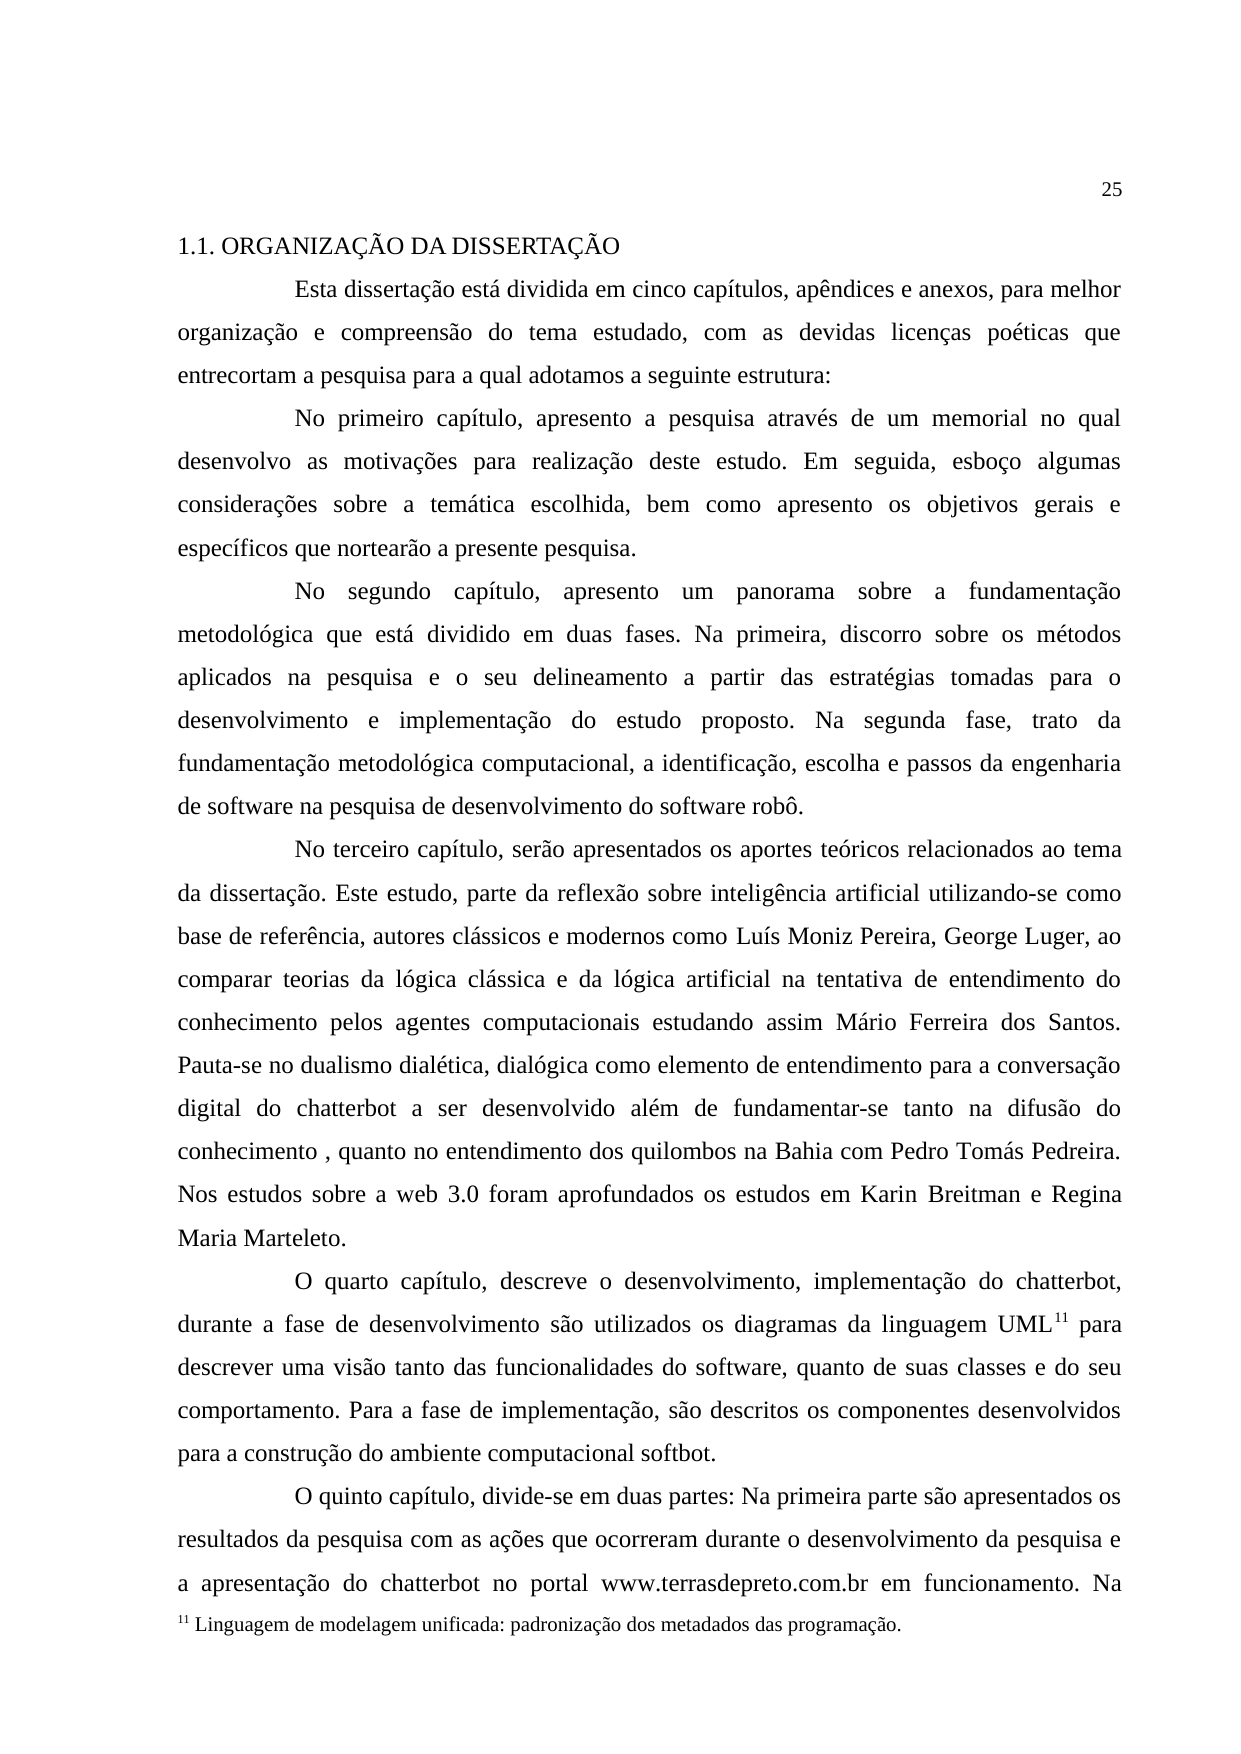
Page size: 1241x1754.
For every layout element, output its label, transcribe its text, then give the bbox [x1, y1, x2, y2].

text Linguagem de modelagem unificada: padronização dos metadados das programação. [177, 1612, 1122, 1636]
subtitle 1.1. ORGANIZAÇÃO DA DISSERTAÇÃO [177, 231, 1122, 259]
text Esta dissertação está dividida em cinco capítulos, apêndices e anexos, para melhor organização e compreensão do tema estudado, com as devidas licenças poéticas que entrecortam a pesquisa para a qual adotamos a seguinte estrutura: [177, 274, 1122, 389]
text No terceiro capítulo, serão apresentados os aportes teóricos relacionados ao tema da dissertação. Este estudo, parte da reflexão sobre inteligência artificial utilizando-se como base de referência, autores clássicos e modernos como Luís Moniz Pereira, George Luger, ao comparar teorias da lógica clássica e da lógica artificial na tentativa de entendimento do conhecimento pelos agentes computacionais estudando assim Mário Ferreira dos Santos. Pauta-se no dualismo dialética, dialógica como elemento de entendimento para a conversação digital do chatterbot a ser desenvolvido além de fundamentar-se tanto na difusão do conhecimento , quanto no entendimento dos quilombos na Bahia com Pedro Tomás Pedreira. Nos estudos sobre a web 3.0 foram aprofundados os estudos em Karin Breitman e Regina Maria Marteleto. [177, 834, 1122, 1251]
text O quarto capítulo, descreve o desenvolvimento, implementação do chatterbot, durante a fase de desenvolvimento são utilizados os diagramas da linguagem UML para descrever uma visão tanto das funcionalidades do software, quanto de suas classes e do seu comportamento. Para a fase de implementação, são descritos os componentes desenvolvidos para a construção do ambiente computacional softbot. [177, 1266, 1122, 1467]
text O quinto capítulo, divide-se em duas partes: Na primeira parte são apresentados os resultados da pesquisa com as ações que ocorreram durante o desenvolvimento da pesquisa e a apresentação do chatterbot no portal www.terrasdepreto.com.br em funcionamento. Na [177, 1481, 1122, 1596]
text No segundo capítulo, apresento um panorama sobre a fundamentação metodológica que está dividido em duas fases. Na primeira, discorro sobre os métodos aplicados na pesquisa e o seu delineamento a partir das estratégias tomadas para o desenvolvimento e implementação do estudo proposto. Na segunda fase, trato da fundamentação metodológica computacional, a identificação, escolha e passos da engenharia de software na pesquisa de desenvolvimento do software robô. [177, 576, 1122, 820]
text No primeiro capítulo, apresento a pesquisa através de um memorial no qual desenvolvo as motivações para realização deste estudo. Em seguida, esboço algumas considerações sobre a temática escolhida, bem como apresento os objetivos gerais e específicos que nortearão a presente pesquisa. [177, 403, 1122, 561]
